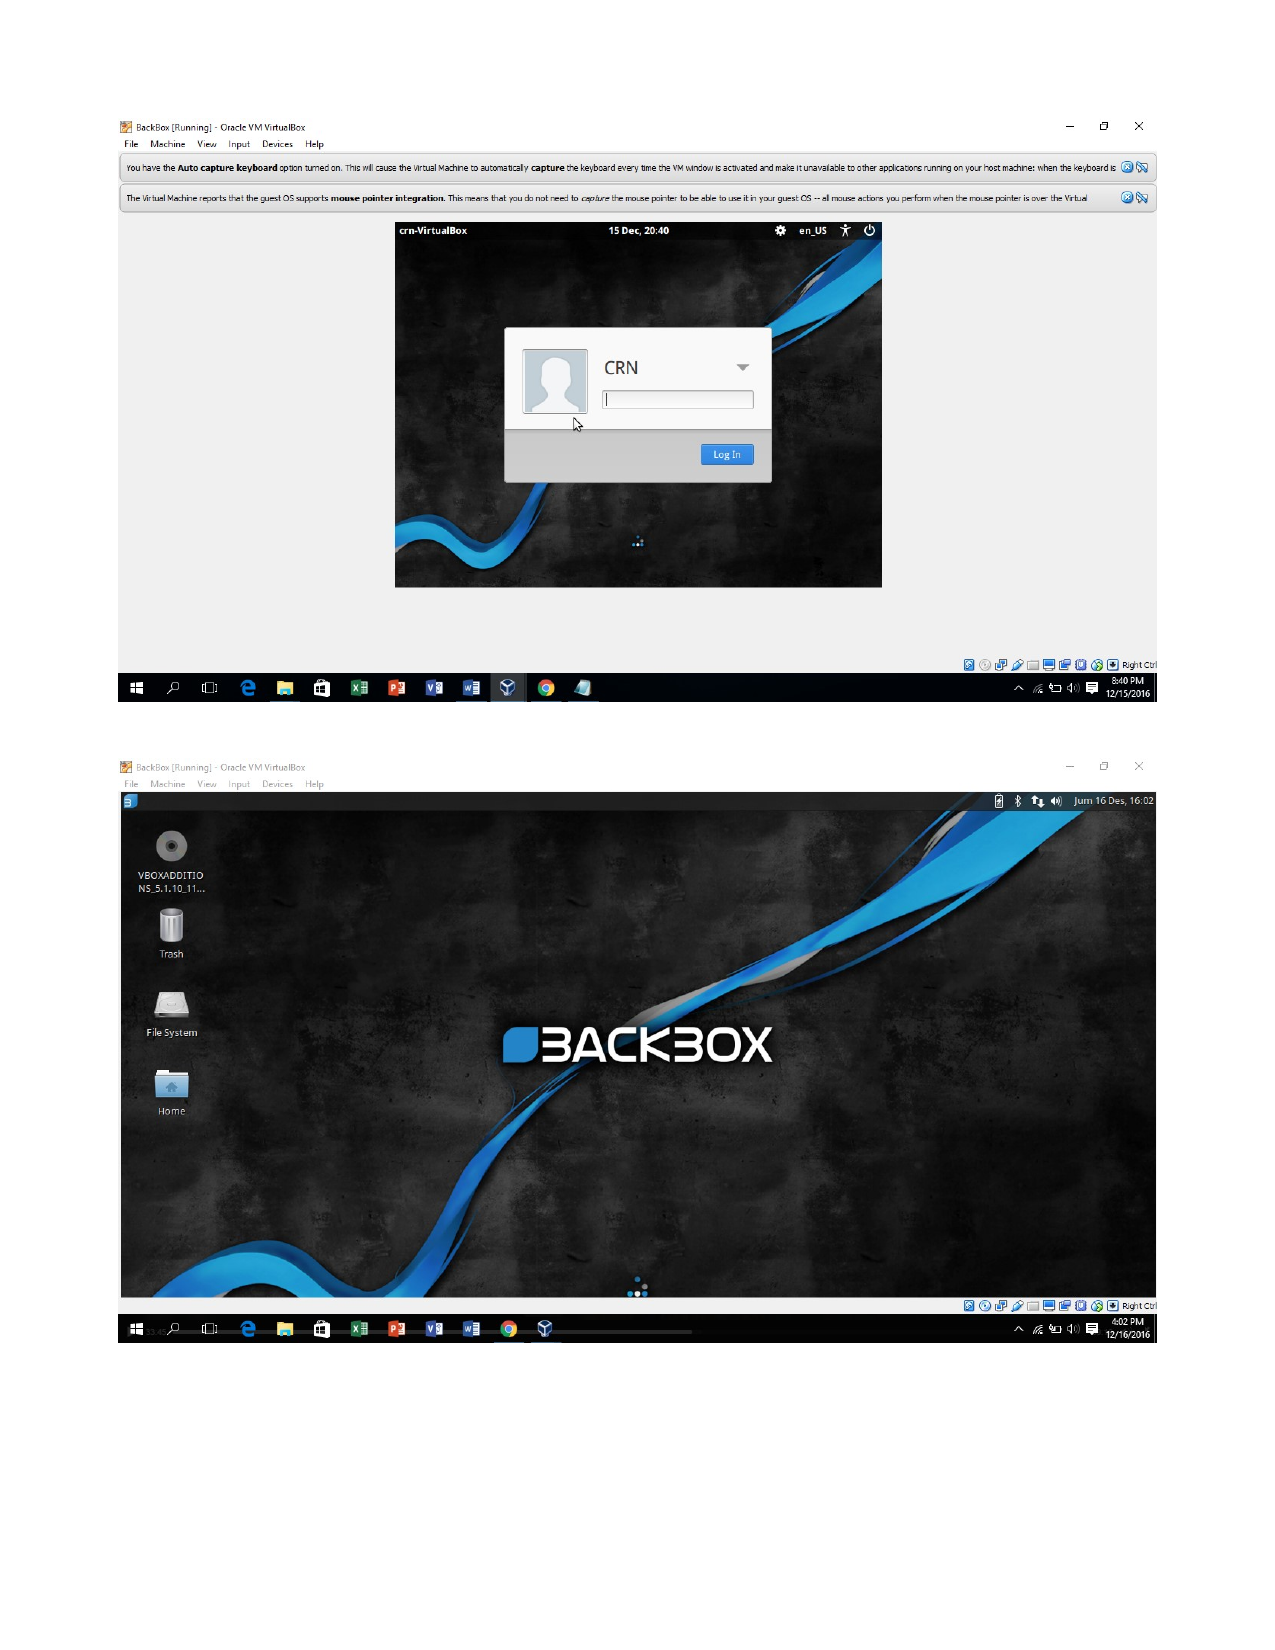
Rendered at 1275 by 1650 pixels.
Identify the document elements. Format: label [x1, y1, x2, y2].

picture [118, 758, 1157, 1343]
picture [118, 118, 1157, 702]
